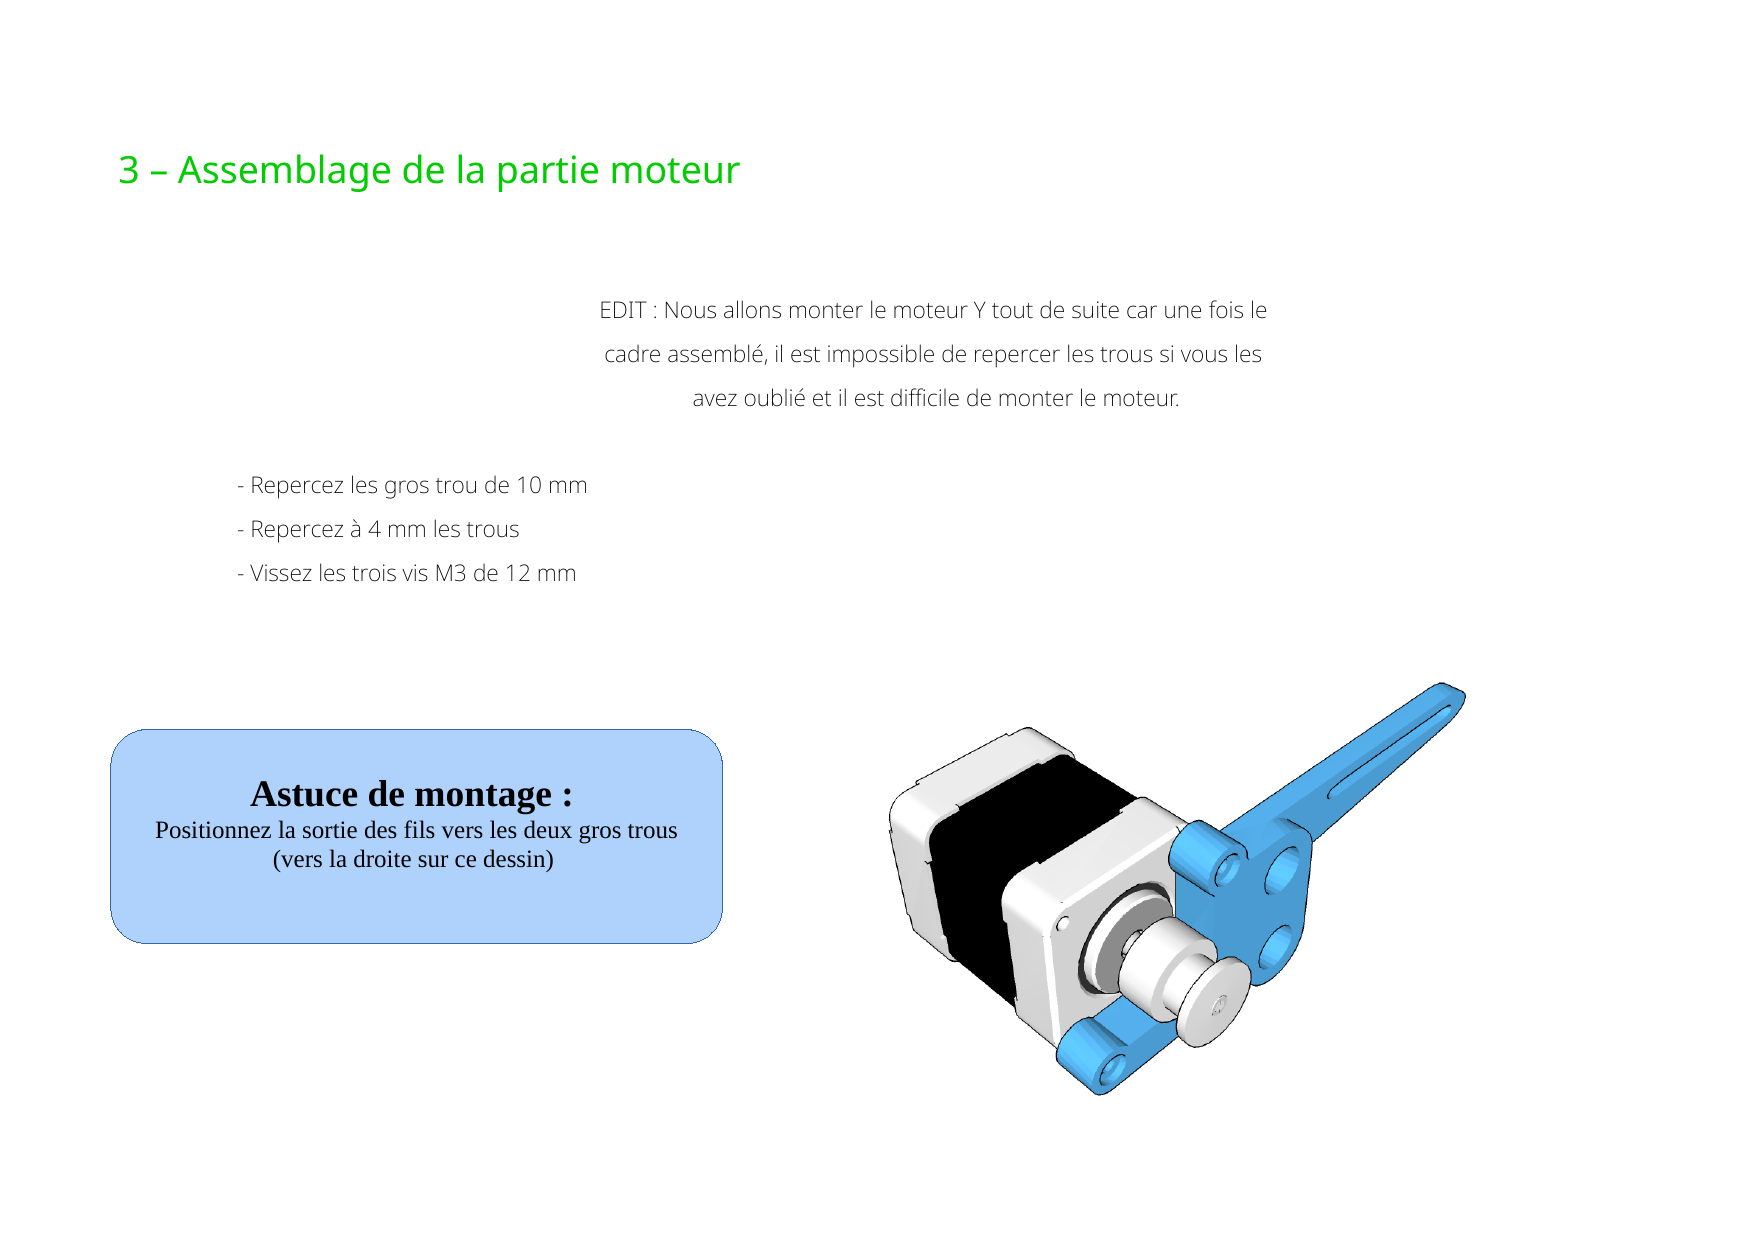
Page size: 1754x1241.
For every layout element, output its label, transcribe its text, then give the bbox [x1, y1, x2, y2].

text - Vissez les trois vis M3 de 12 mm [118, 557, 862, 588]
text [1481, 557, 1636, 588]
text [1481, 513, 1636, 544]
text EDIT : Nous allons monter le moteur Y tout de suite car une fois le [118, 294, 1636, 325]
subtitle 3 – Assemblage de la partie moteur [118, 143, 1636, 194]
text - Repercez les gros trou de 10 mm [118, 469, 1636, 500]
text avez oublié et il est difficile de monter le moteur. [118, 382, 1636, 413]
text - Repercez à 4 mm les trous [118, 513, 862, 544]
picture [862, 508, 1481, 1209]
text cadre assemblé, il est impossible de repercer les trous si vous les [118, 338, 1636, 369]
